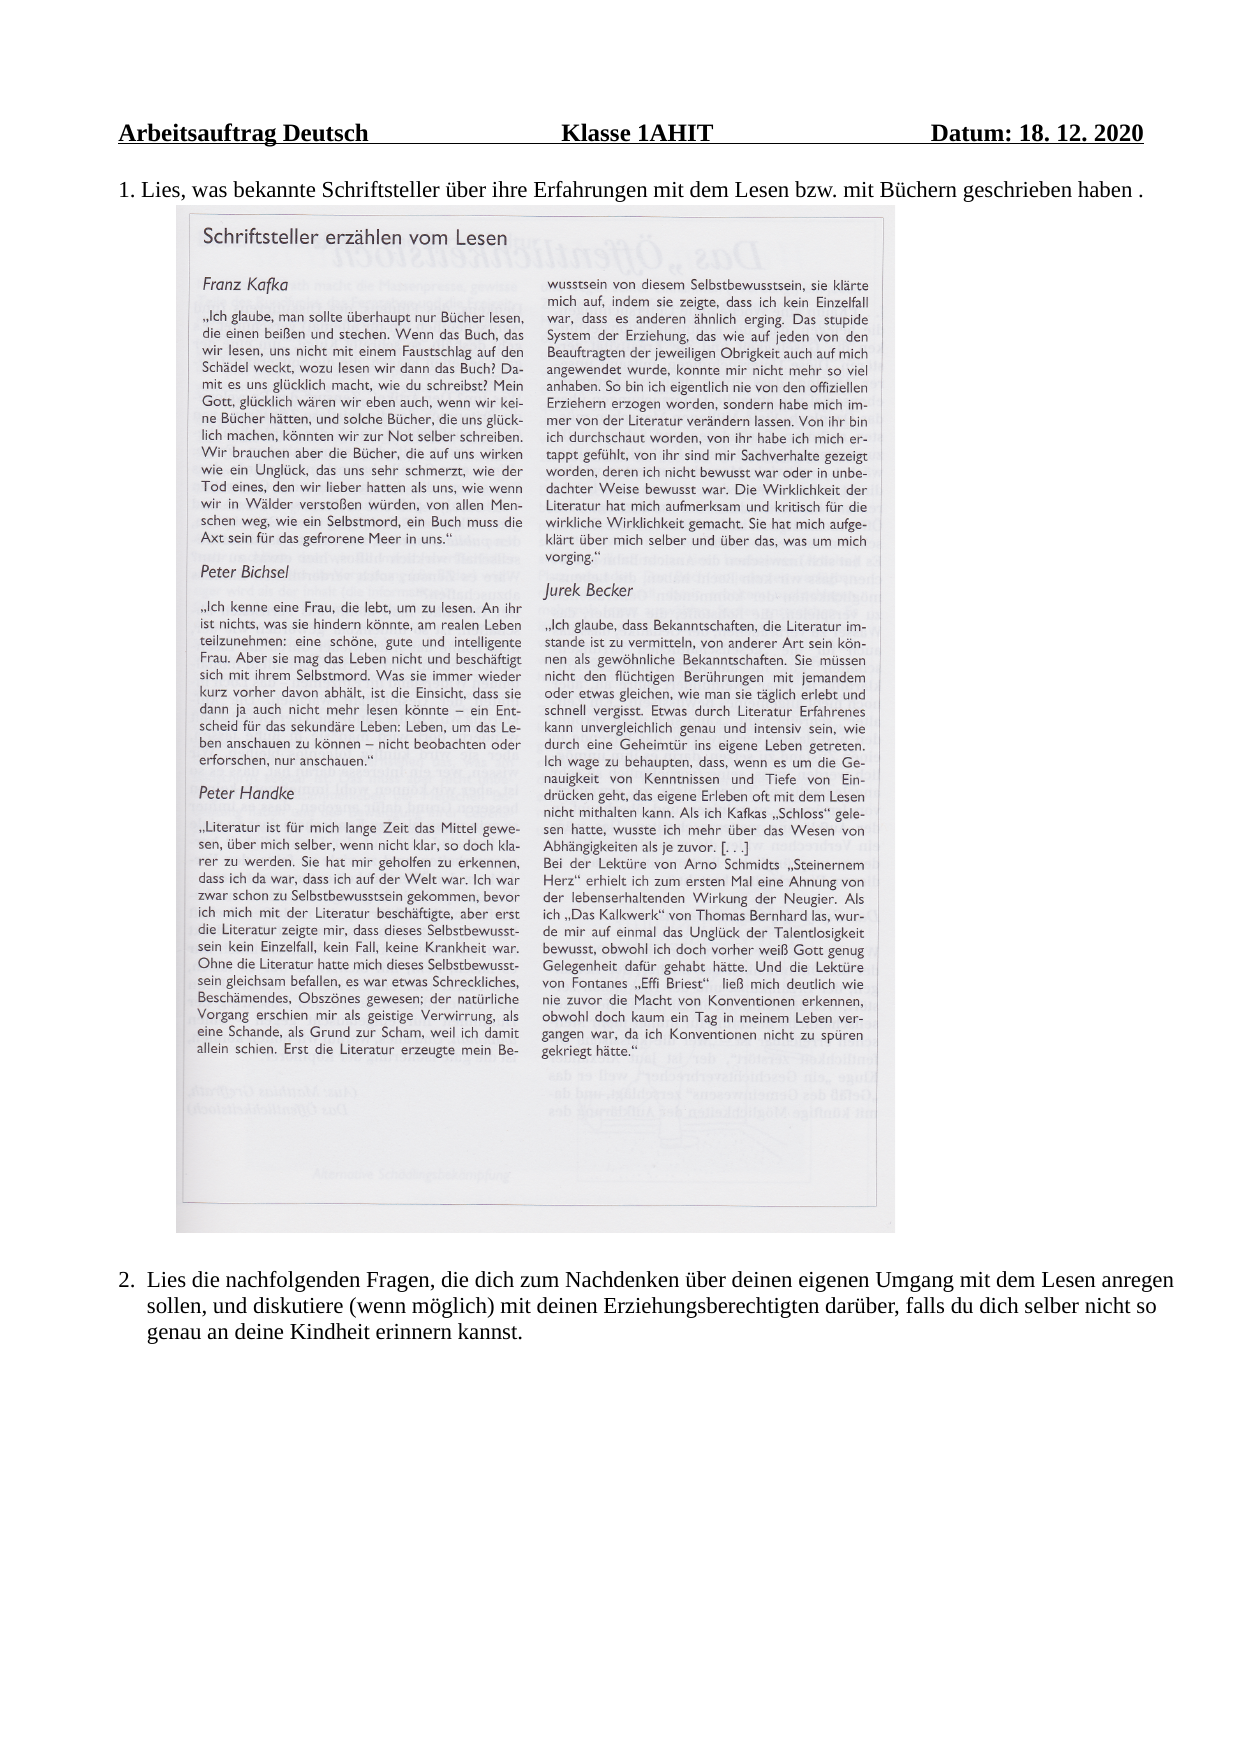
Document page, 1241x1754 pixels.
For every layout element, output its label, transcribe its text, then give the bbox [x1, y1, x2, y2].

picture [176, 205, 896, 1233]
text Arbeitsauftrag Deutsch Klasse 1AHIT Datum: 18. 12. 2020 1. Lies, was bekannte Schriftsteller über ihre Erfahrungen mit dem Lesen bzw. mit Büchern geschrieben haben . [118, 118, 1181, 202]
text 2. Lies die nachfolgenden Fragen, die dich zum Nachdenken über deinen eigenen Umgang mit dem Lesen anregen sollen, und diskutiere (wenn möglich) mit deinen Erziehungsberechtigten darüber, falls du dich selber nicht so genau an deine Kindheit erinnern kannst. [118, 1237, 1181, 1345]
